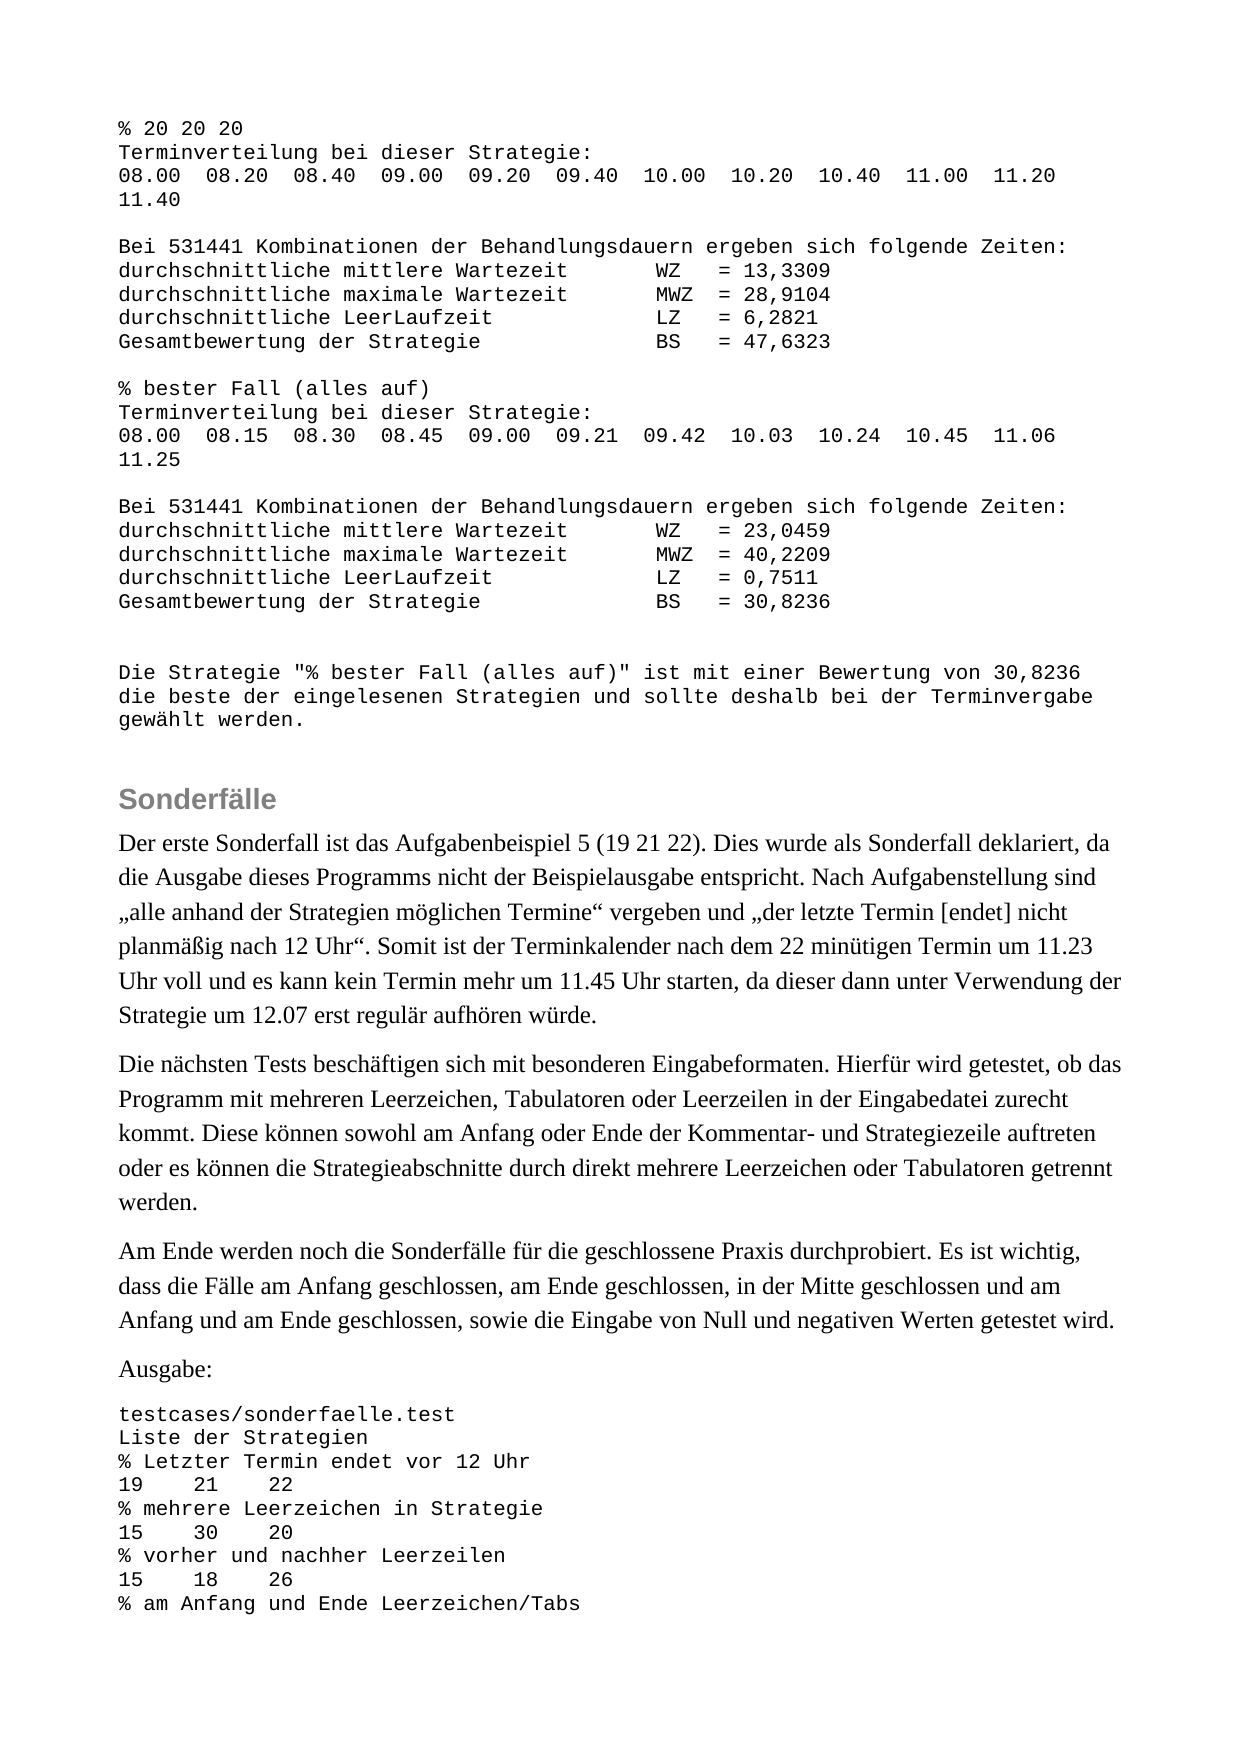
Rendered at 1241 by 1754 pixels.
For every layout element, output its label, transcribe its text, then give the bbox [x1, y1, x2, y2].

text durchschnittliche mittlere Wartezeit WZ = 13,3309 [118, 260, 1122, 284]
text Bei 531441 Kombinationen der Behandlungsdauern ergeben sich folgende Zeiten: [118, 496, 1122, 520]
text Terminverteilung bei dieser Strategie: [118, 142, 1122, 165]
text Der erste Sonderfall ist das Aufgabenbeispiel 5 (19 21 22). Dies wurde als Sonderfall deklariert, da die Ausgabe dieses Programms nicht der Beispielausgabe entspricht. Nach Aufgabenstellung sind „alle anhand der Strategien möglichen Termine“ vergeben und „der letzte Termin [endet] nicht planmäßig nach 12 Uhr“. Somit ist der Terminkalender nach dem 22 minütigen Termin um 11.23 Uhr voll und es kann kein Termin mehr um 11.45 Uhr starten, da dieser dann unter Verwendung der Strategie um 12.07 erst regulär aufhören würde. [118, 828, 1122, 1029]
text % 20 20 20 [118, 118, 1122, 142]
text Terminverteilung bei dieser Strategie: [118, 402, 1122, 426]
text testcases/sonderfaelle.test [118, 1403, 1122, 1427]
text % mehrere Leerzeichen in Strategie [118, 1498, 1122, 1522]
text durchschnittliche LeerLaufzeit LZ = 6,2821 [118, 307, 1122, 331]
text Ausgabe: [118, 1354, 1122, 1383]
text Gesamtbewertung der Strategie BS = 30,8236 [118, 591, 1122, 615]
text Am Ende werden noch die Sonderfälle für die geschlossene Praxis durchprobiert. Es ist wichtig, dass die Fälle am Anfang geschlossen, am Ende geschlossen, in der Mitte geschlossen und am Anfang und am Ende geschlossen, sowie die Eingabe von Null und negativen Werten getestet wird. [118, 1236, 1122, 1334]
text % bester Fall (alles auf) [118, 378, 1122, 402]
text % vorher und nachher Leerzeilen [118, 1545, 1122, 1569]
text 08.00 08.15 08.30 08.45 09.00 09.21 09.42 10.03 10.24 10.45 11.06 11.25 [118, 426, 1122, 473]
text durchschnittliche maximale Wartezeit MWZ = 40,2209 [118, 544, 1122, 567]
text % am Anfang und Ende Leerzeichen/Tabs [118, 1593, 1122, 1616]
text 15 30 20 [118, 1522, 1122, 1545]
subtitle Sonderfälle [118, 782, 1122, 816]
text 08.00 08.20 08.40 09.00 09.20 09.40 10.00 10.20 10.40 11.00 11.20 11.40 [118, 165, 1122, 213]
text Die Strategie "% bester Fall (alles auf)" ist mit einer Bewertung von 30,8236 die beste der eingelesenen Strategien und sollte deshalb bei der Terminvergabe gewählt werden. [118, 662, 1122, 733]
text Bei 531441 Kombinationen der Behandlungsdauern ergeben sich folgende Zeiten: [118, 236, 1122, 260]
text durchschnittliche LeerLaufzeit LZ = 0,7511 [118, 567, 1122, 591]
text durchschnittliche maximale Wartezeit MWZ = 28,9104 [118, 284, 1122, 307]
text % Letzter Termin endet vor 12 Uhr [118, 1451, 1122, 1474]
text Die nächsten Tests beschäftigen sich mit besonderen Eingabeformaten. Hierfür wird getestet, ob das Programm mit mehreren Leerzeichen, Tabulatoren oder Leerzeilen in der Eingabedatei zurecht kommt. Diese können sowohl am Anfang oder Ende der Kommentar- und Strategiezeile auftreten oder es können die Strategieabschnitte durch direkt mehrere Leerzeichen oder Tabulatoren getrennt werden. [118, 1049, 1122, 1216]
text 15 18 26 [118, 1569, 1122, 1593]
text durchschnittliche mittlere Wartezeit WZ = 23,0459 [118, 520, 1122, 544]
text Gesamtbewertung der Strategie BS = 47,6323 [118, 331, 1122, 354]
text 19 21 22 [118, 1474, 1122, 1498]
text Liste der Strategien [118, 1427, 1122, 1451]
